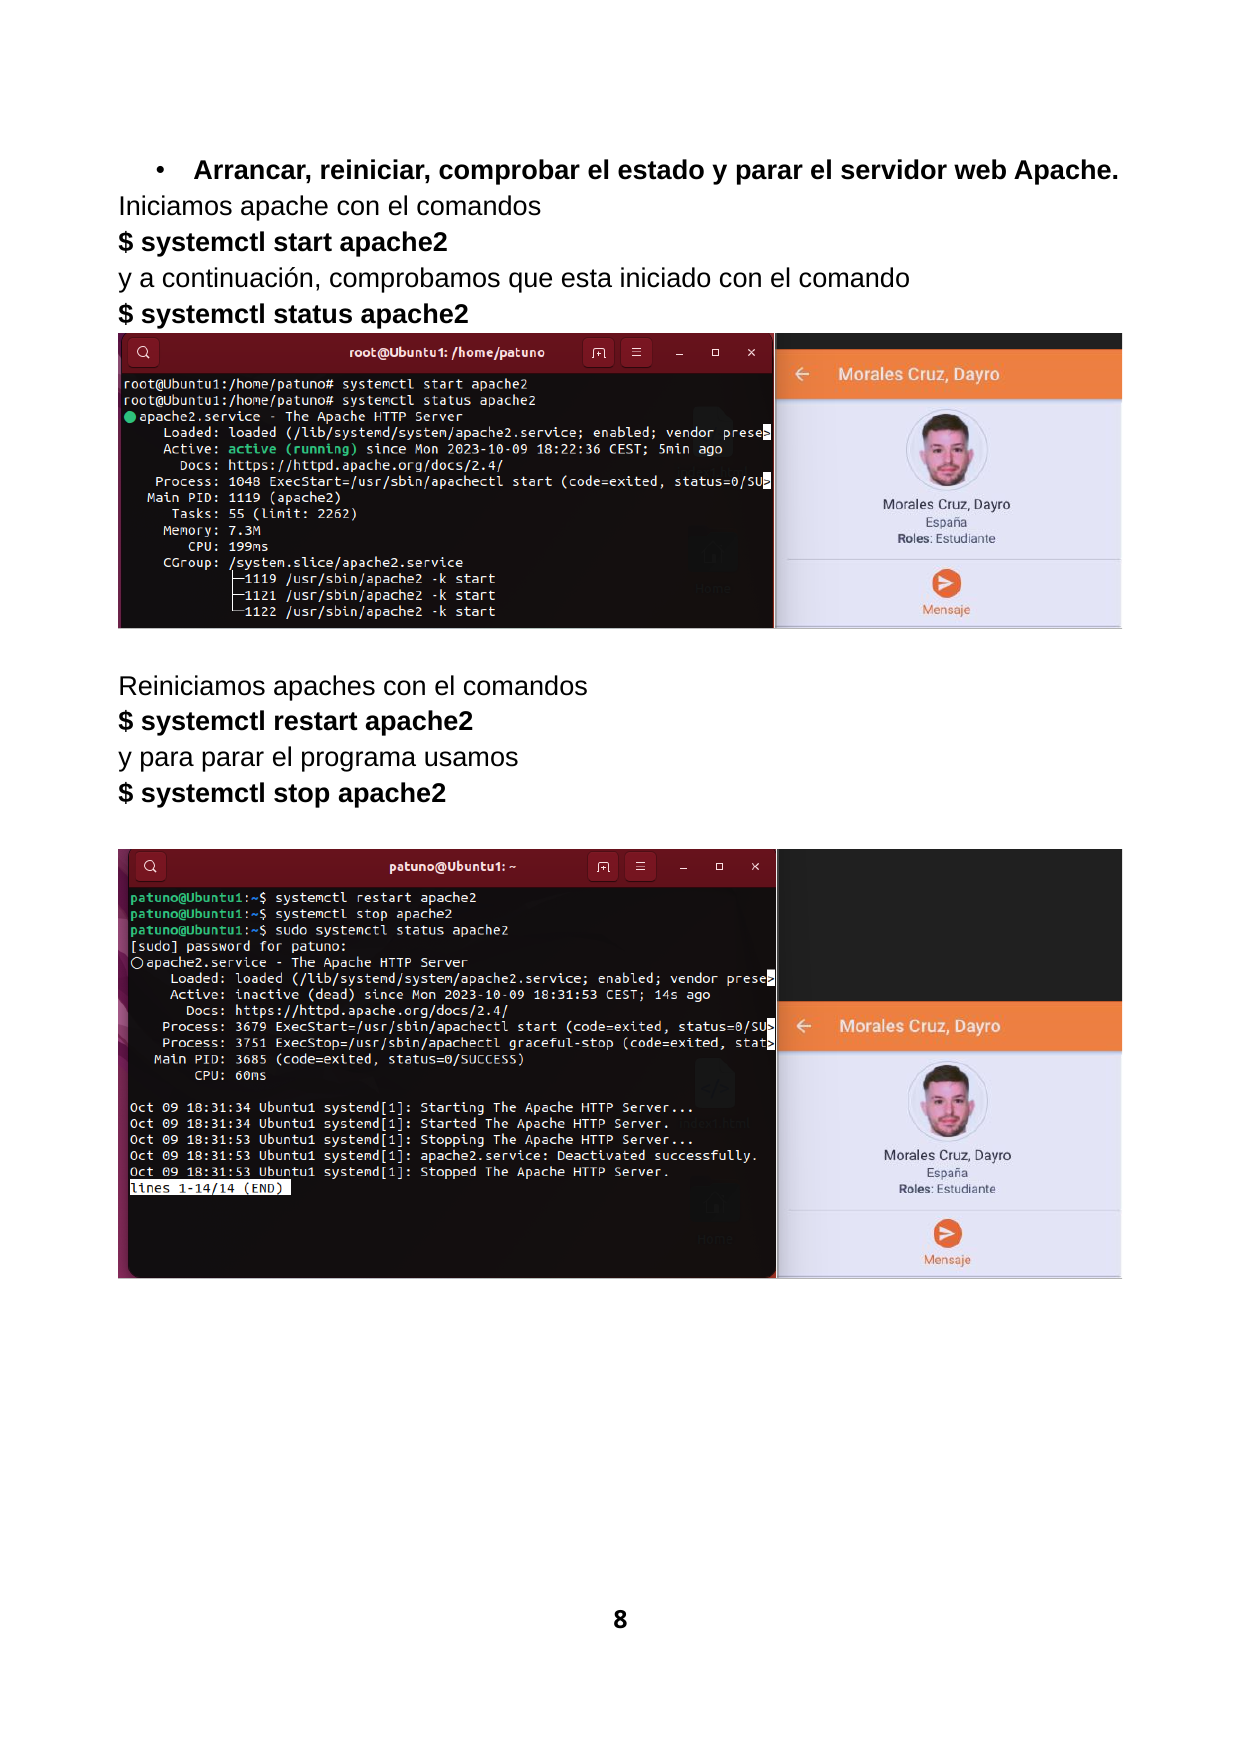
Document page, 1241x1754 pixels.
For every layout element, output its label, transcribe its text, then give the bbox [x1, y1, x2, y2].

text $ systemctl status apache2 [118, 298, 1122, 329]
text $ systemctl restart apache2 [118, 705, 1122, 737]
text $ systemctl start apache2 [118, 226, 1122, 257]
text Iniciamos apache con el comandos [118, 190, 1122, 221]
picture [118, 333, 1123, 629]
text Reiniciamos apaches con el comandos [118, 669, 1122, 701]
text y a continuación, comprobamos que esta iniciado con el comando [118, 262, 1122, 293]
text $ systemctl stop apache2 [118, 777, 1122, 808]
picture [118, 849, 1123, 1279]
text y para parar el programa usamos [118, 741, 1122, 773]
list Arrancar, reiniciar, comprobar el estado y parar el servidor web Apache. [156, 154, 1122, 185]
